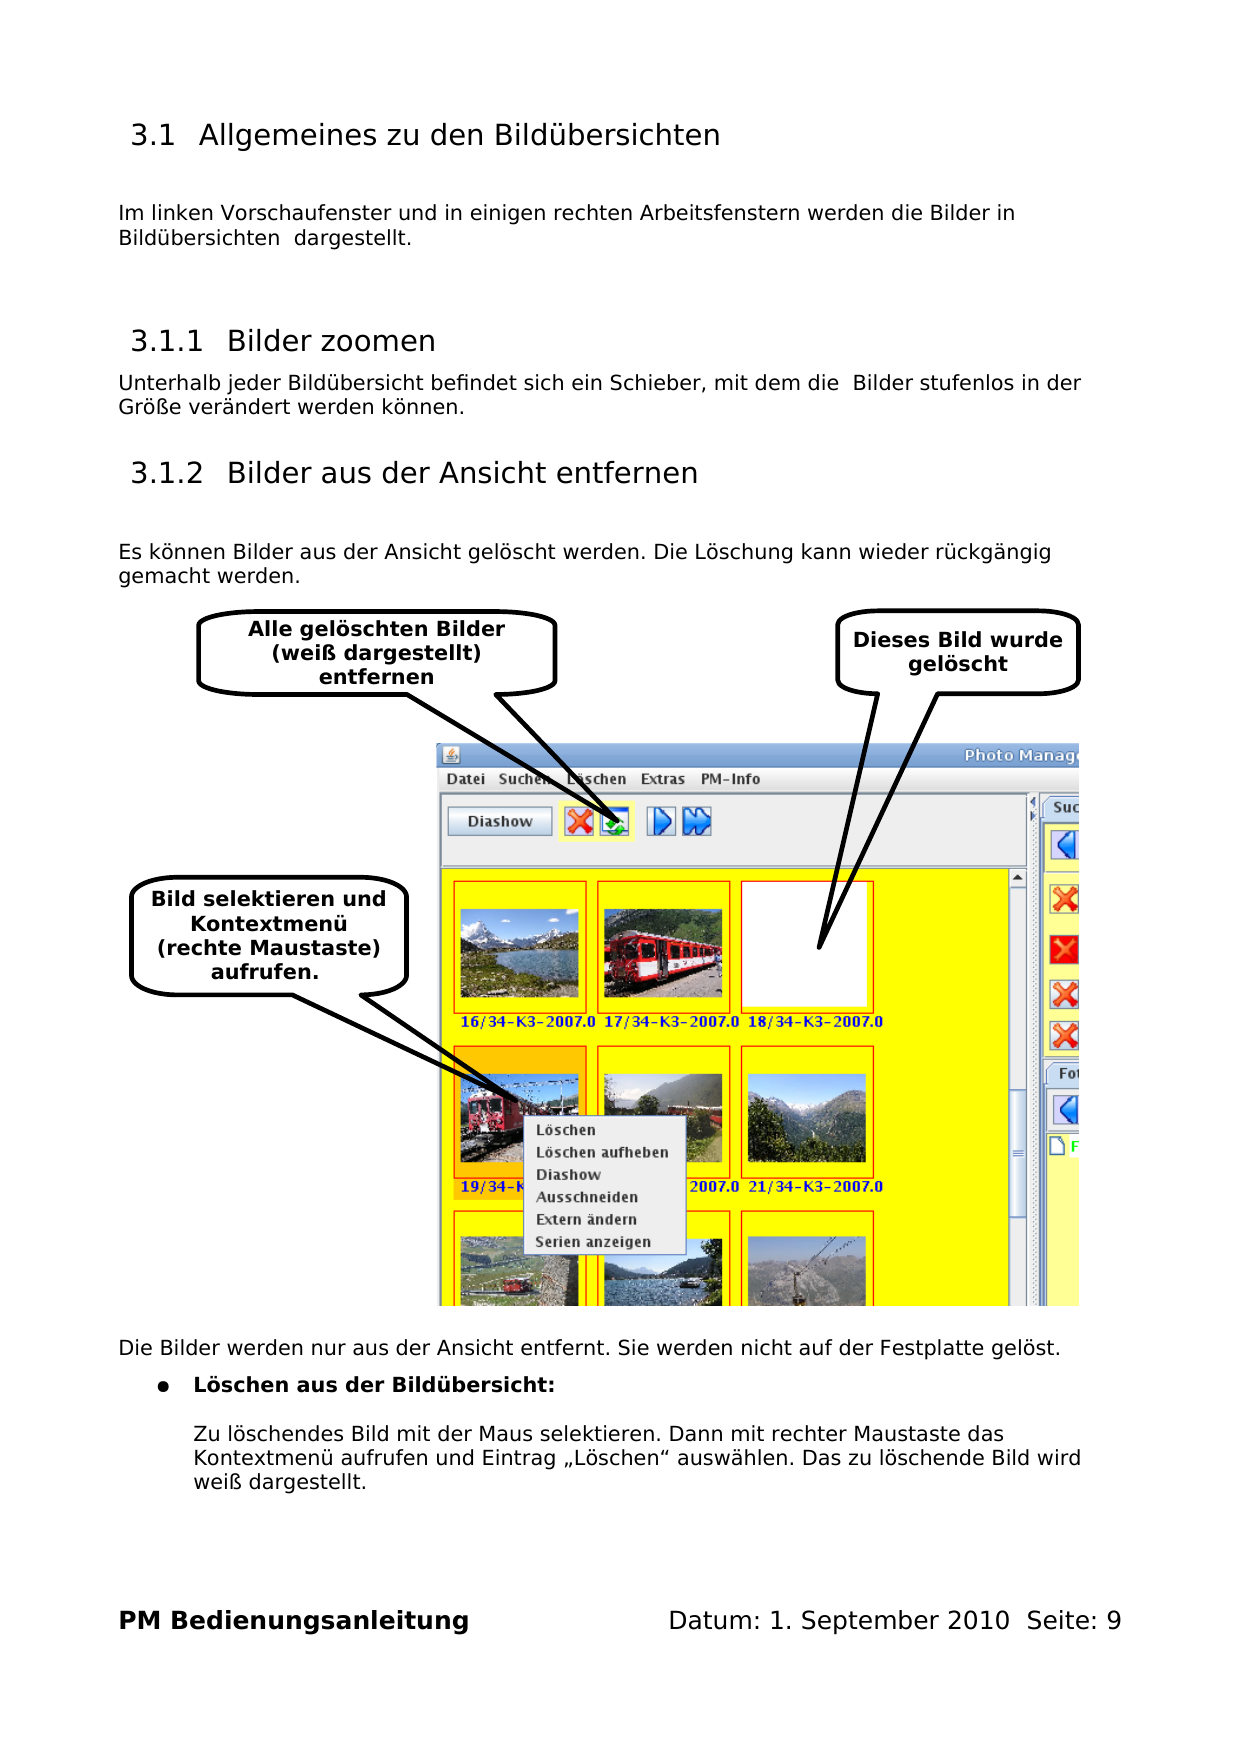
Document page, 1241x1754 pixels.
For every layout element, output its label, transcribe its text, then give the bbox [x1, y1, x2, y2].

picture [494, 743, 598, 806]
text Die Bilder werden nur aus der Ansicht entfernt. Sie werden nicht auf der Festplatte gelöst. [118, 1336, 1122, 1361]
picture [829, 743, 911, 918]
picture [436, 743, 1079, 1306]
list Löschen aus der Bildübersicht: Zu löschendes Bild mit der Maus selektieren. Dann mit rechter Maustaste das Kontextmenü aufrufen und Eintrag „Löschen“ auswählen. Das zu löschende Bild wird weiß dargestellt. [156, 1373, 1122, 1519]
text Es können Bilder aus der Ansicht gelöscht werden. Die Löschung kann wieder rückgängig gemacht werden. [118, 540, 1122, 588]
subtitle Bilder zoomen [130, 324, 1122, 358]
text Im linken Vorschaufenster und in einigen rechten Arbeitsfenstern werden die Bilder in Bildübersichten dargestellt. [118, 201, 1122, 250]
subtitle Bilder aus der Ansicht entfernen [130, 457, 1122, 491]
text Unterhalb jeder Bildübersicht befindet sich ein Schieber, mit dem die Bilder stufenlos in der Größe verändert werden können. [118, 371, 1122, 419]
picture [436, 1050, 479, 1080]
subtitle Allgemeines zu den Bildübersichten [130, 118, 1122, 152]
